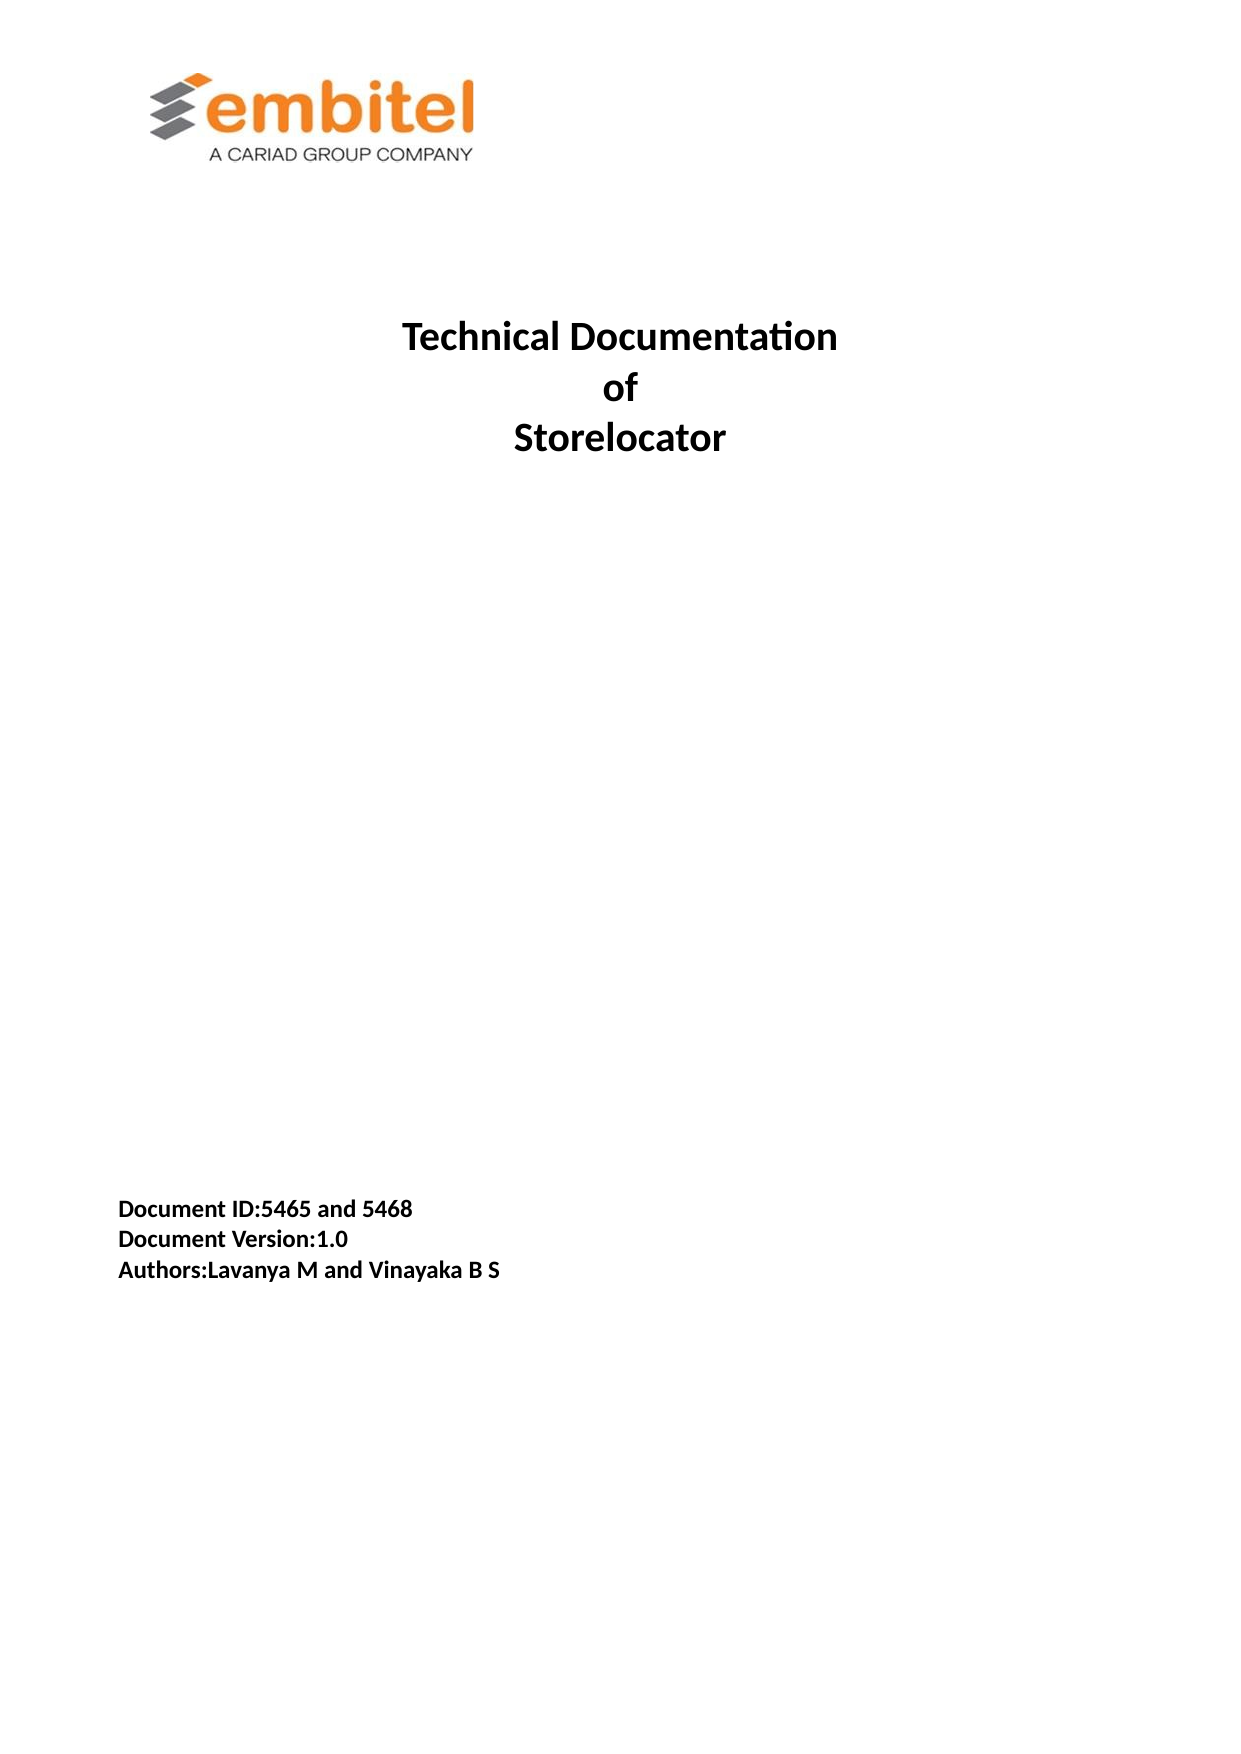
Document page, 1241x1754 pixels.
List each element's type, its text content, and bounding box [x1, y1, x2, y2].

text Document Version:1.0 [118, 1224, 1122, 1254]
text Technical Documentation [118, 310, 1122, 361]
text Storelocator [118, 411, 1122, 462]
text Authors:Lavanya M and Vinayaka B S [118, 1254, 1122, 1285]
text of [118, 361, 1122, 411]
picture [150, 73, 474, 163]
text Document ID:5465 and 5468 [118, 1193, 1122, 1224]
